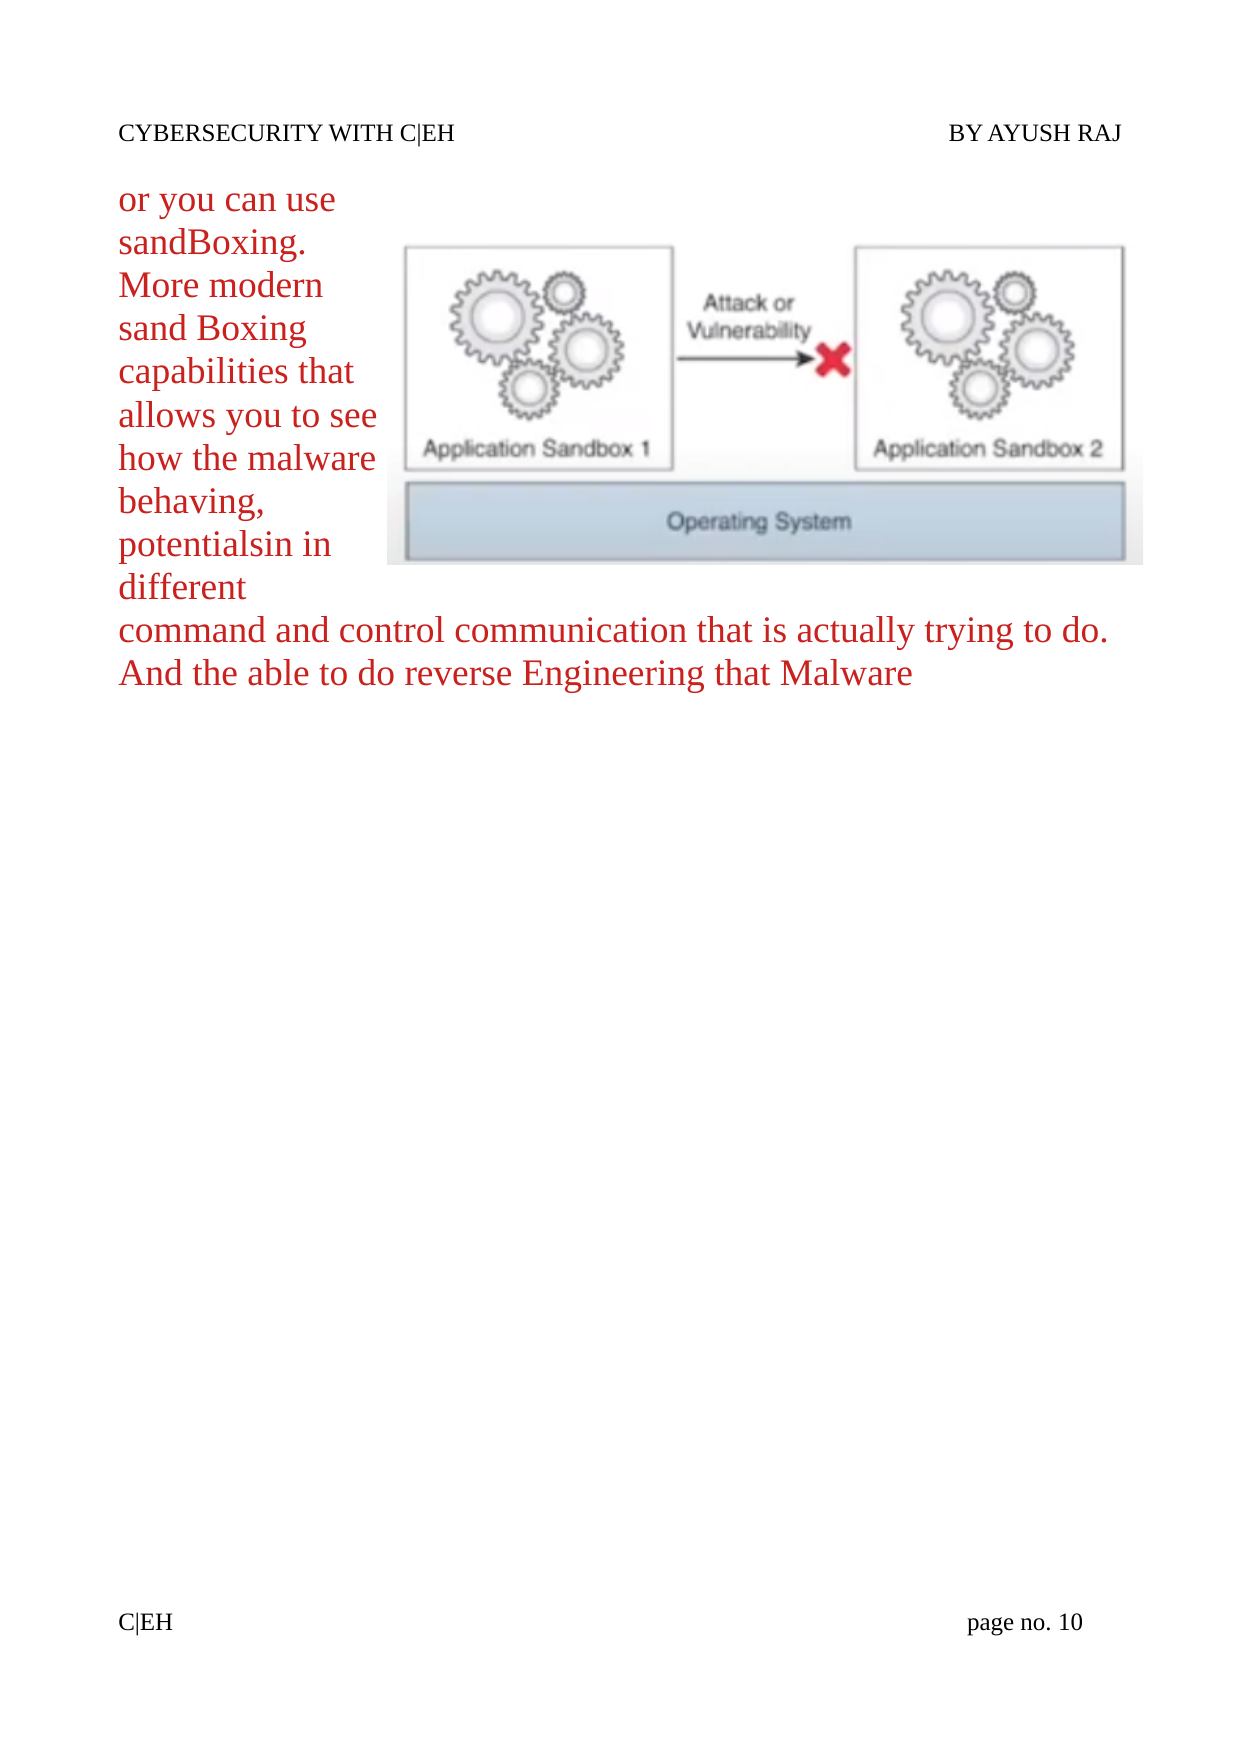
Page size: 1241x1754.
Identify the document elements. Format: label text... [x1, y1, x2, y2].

text More modern sand Boxing capabilities that allows you to see how the malware behaving, potentialsin in different command and control communication that is actually trying to do. And the able to do reverse Engineering that Malware [118, 263, 1122, 694]
text or you can use sandBoxing. [118, 176, 1122, 263]
picture [387, 213, 1144, 565]
